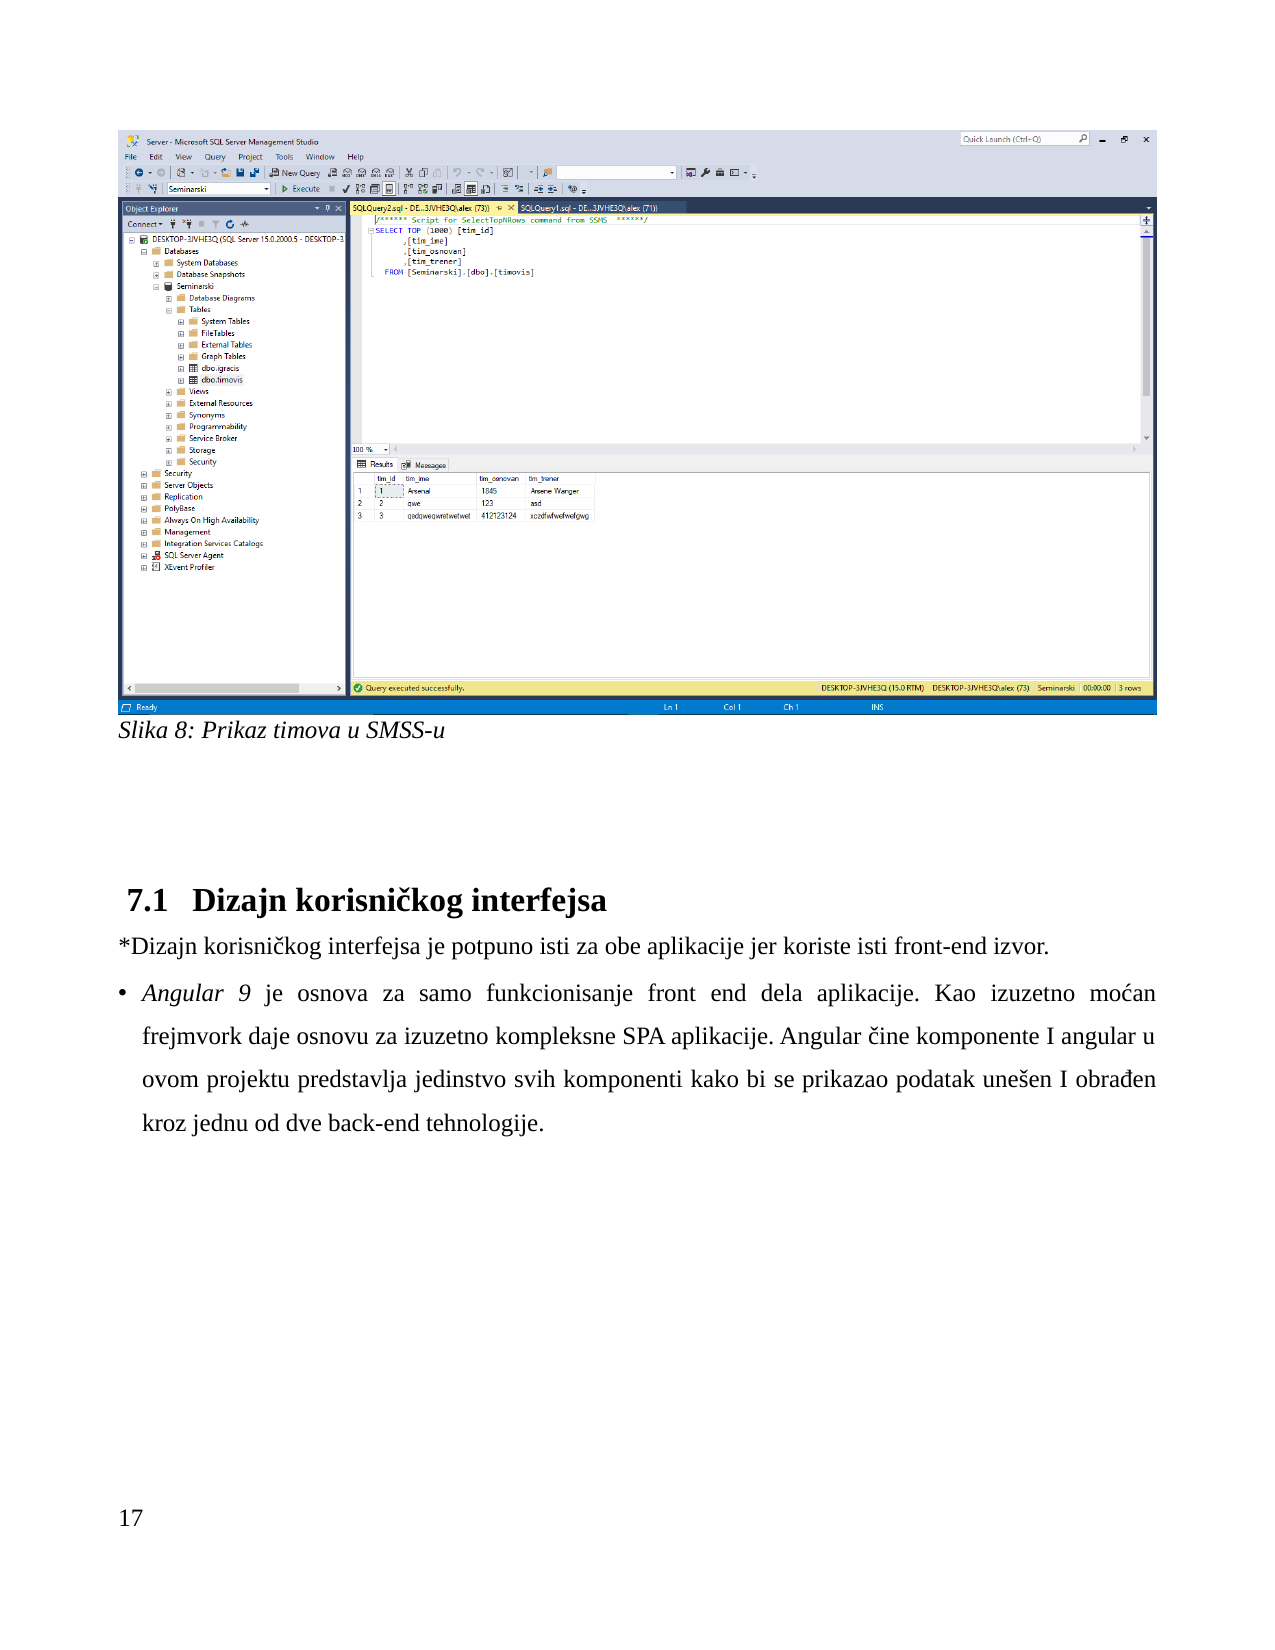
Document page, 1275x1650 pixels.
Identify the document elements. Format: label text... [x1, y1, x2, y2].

subtitle Dizajn korisničkog interfejsa [118, 879, 1157, 918]
picture [118, 130, 1157, 715]
text Slika 8: Prikaz timova u SMSS-u [118, 715, 1157, 743]
text *Dizajn korisničkog interfejsa je potpuno isti za obe aplikacije jer koriste isti front-end izvor. [118, 931, 1157, 959]
list Angular 9 je osnova za samo funkcionisanje front end dela aplikacije. Kao izuzetno moćan frejmvork daje osnovu za izuzetno kompleksne SPA aplikacije. Angular čine komponente I angular u ovom projektu predstavlja jedinstvo svih komponenti kako bi se prikazao podatak unešen I obrađen kroz jednu od dve back-end tehnologije. [118, 978, 1157, 1136]
